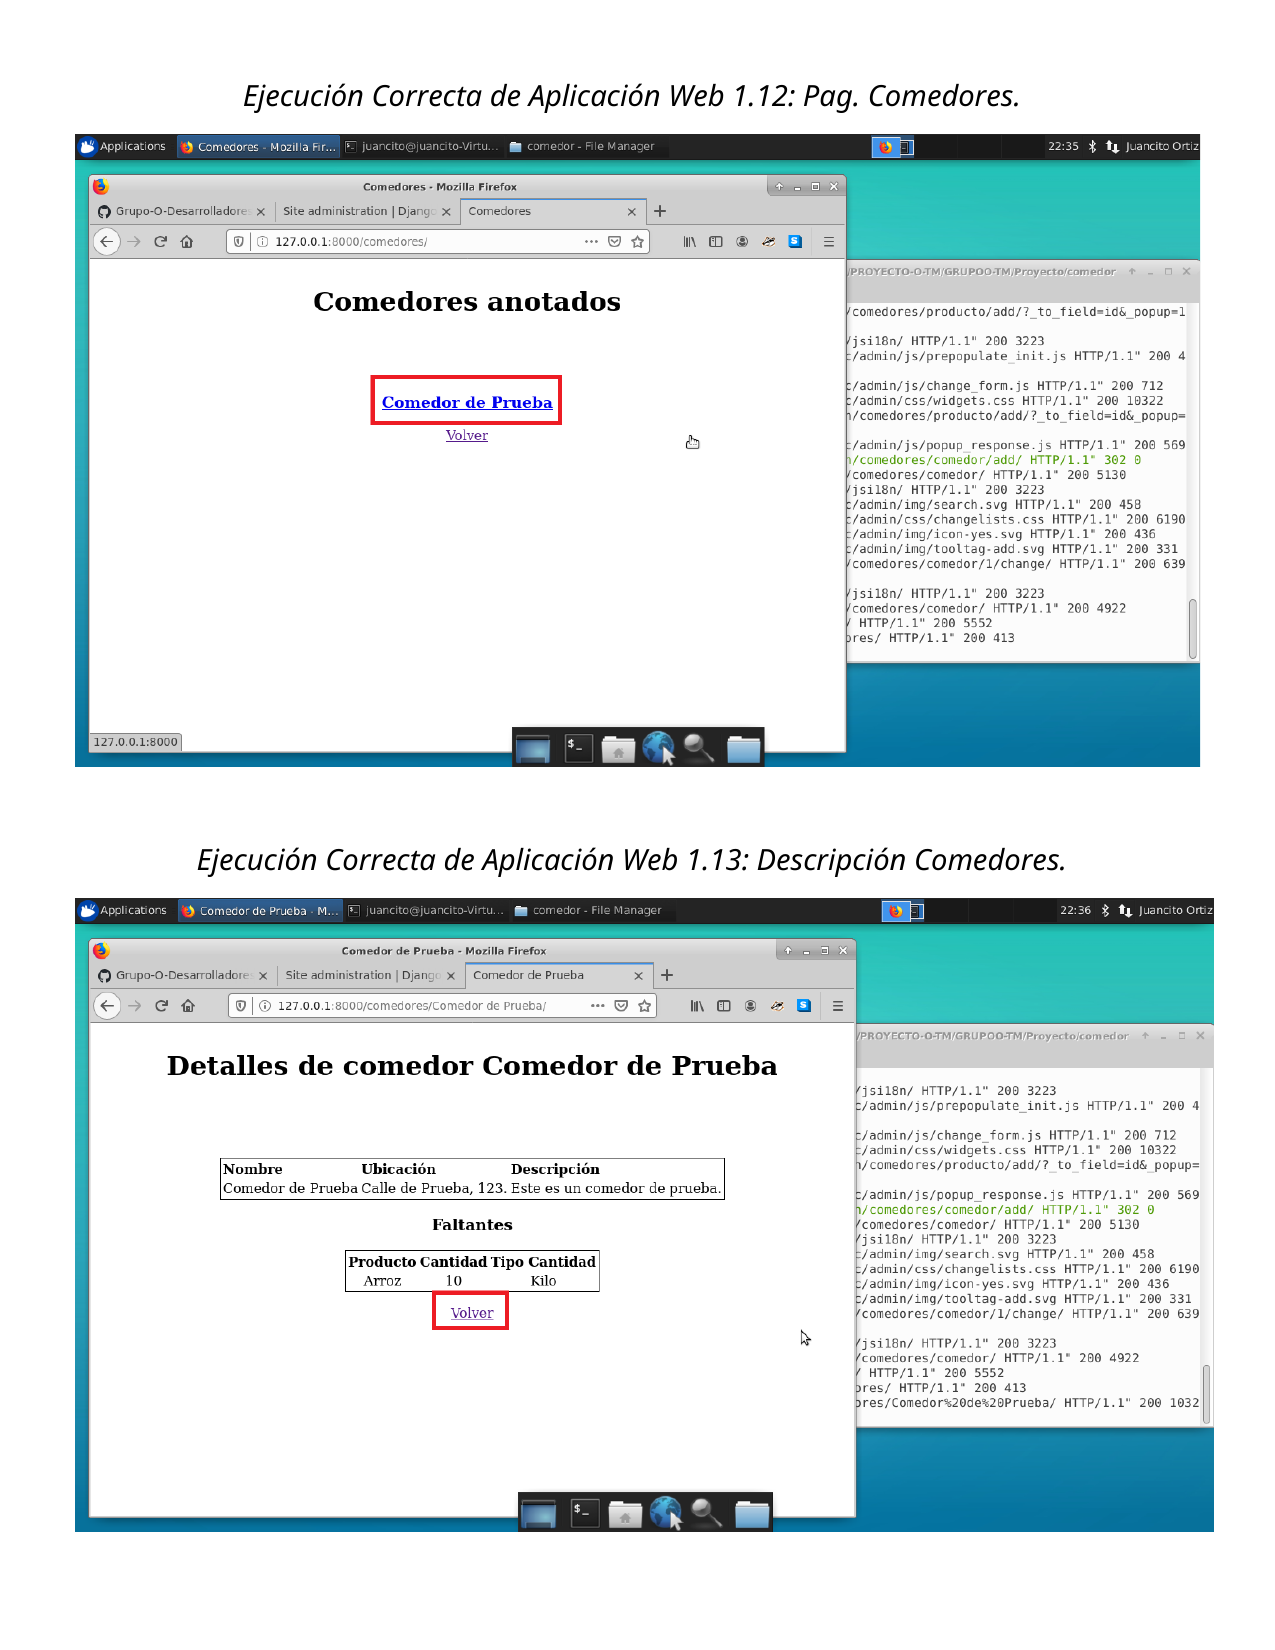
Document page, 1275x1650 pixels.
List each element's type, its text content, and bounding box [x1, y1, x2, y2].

list Ejecución Correcta de Aplicación Web 1.13: Descripción Comedores. [75, 839, 1200, 879]
list Ejecución Correcta de Aplicación Web 1.12: Pag. Comedores. [75, 75, 1200, 115]
